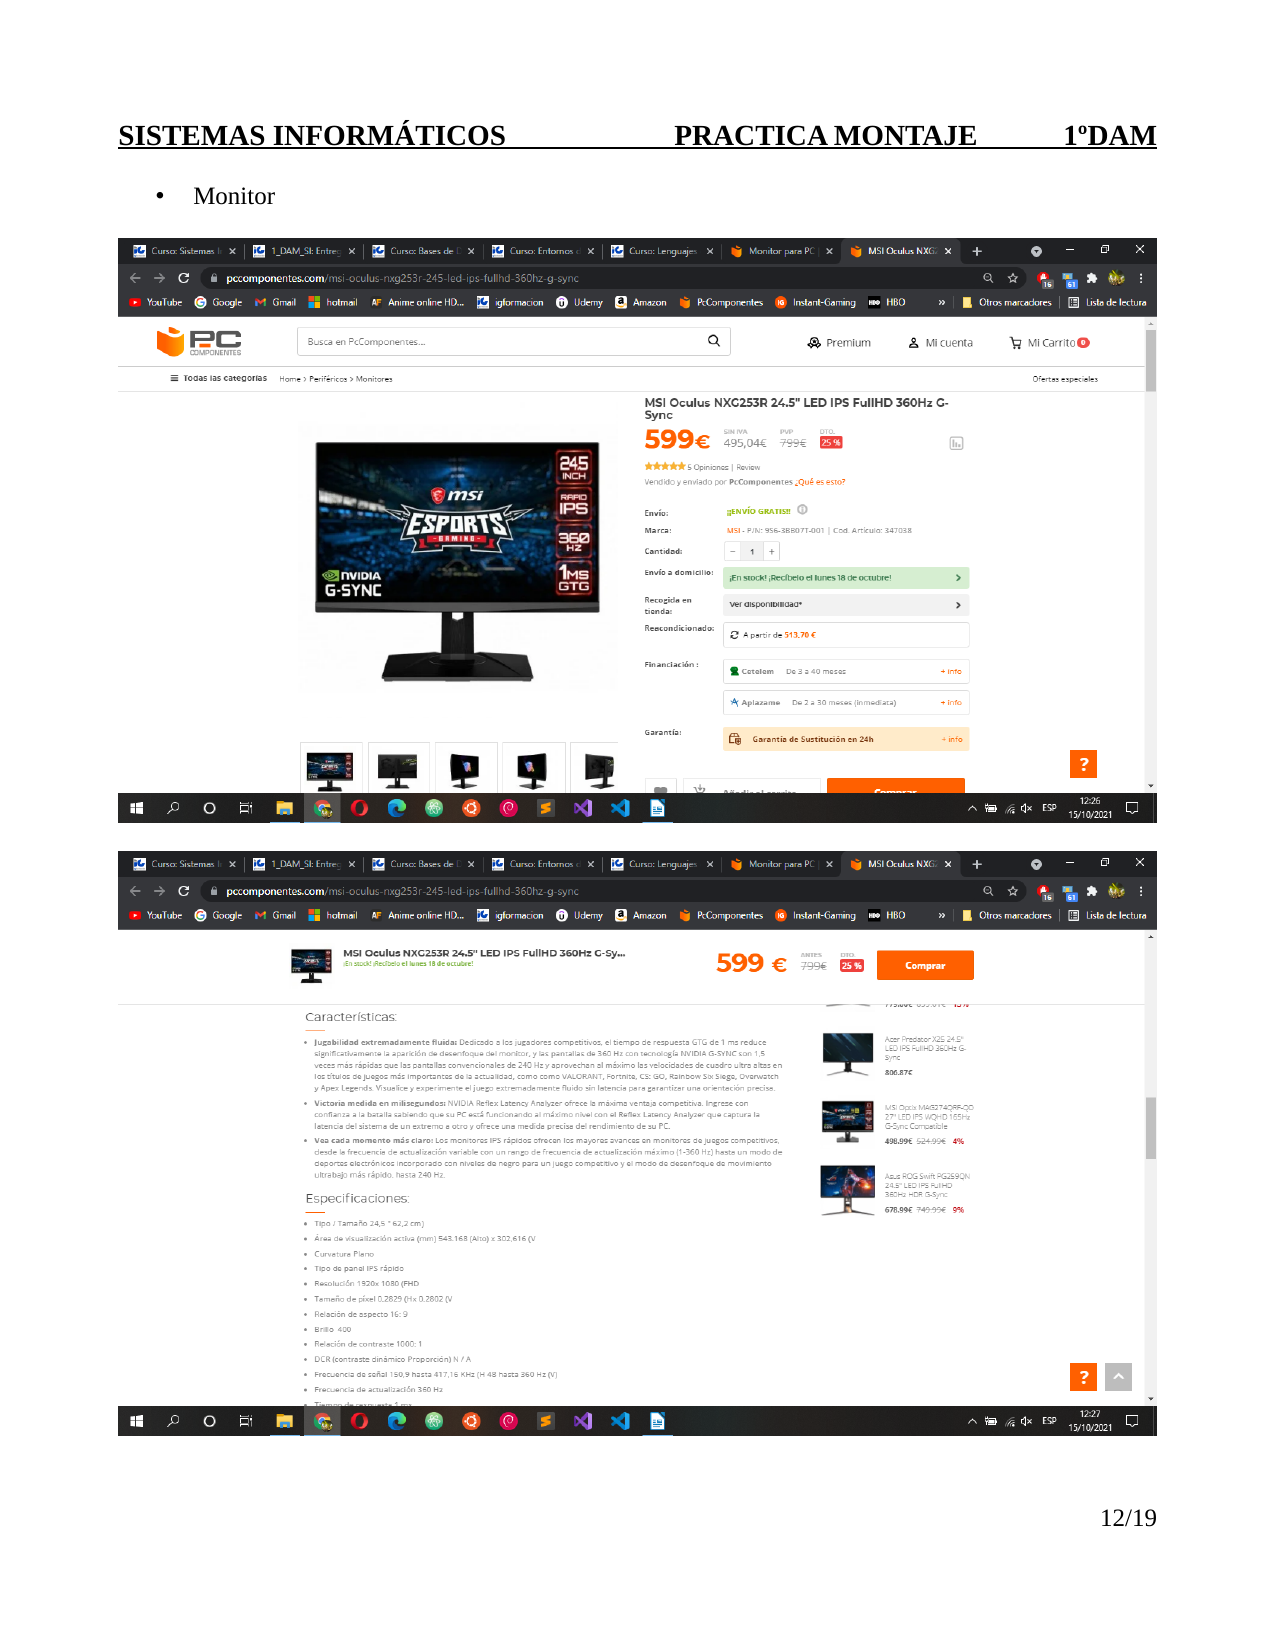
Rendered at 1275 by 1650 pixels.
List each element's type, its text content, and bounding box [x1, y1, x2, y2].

picture [118, 851, 1157, 1436]
list Monitor [156, 181, 1157, 210]
picture [118, 238, 1157, 823]
